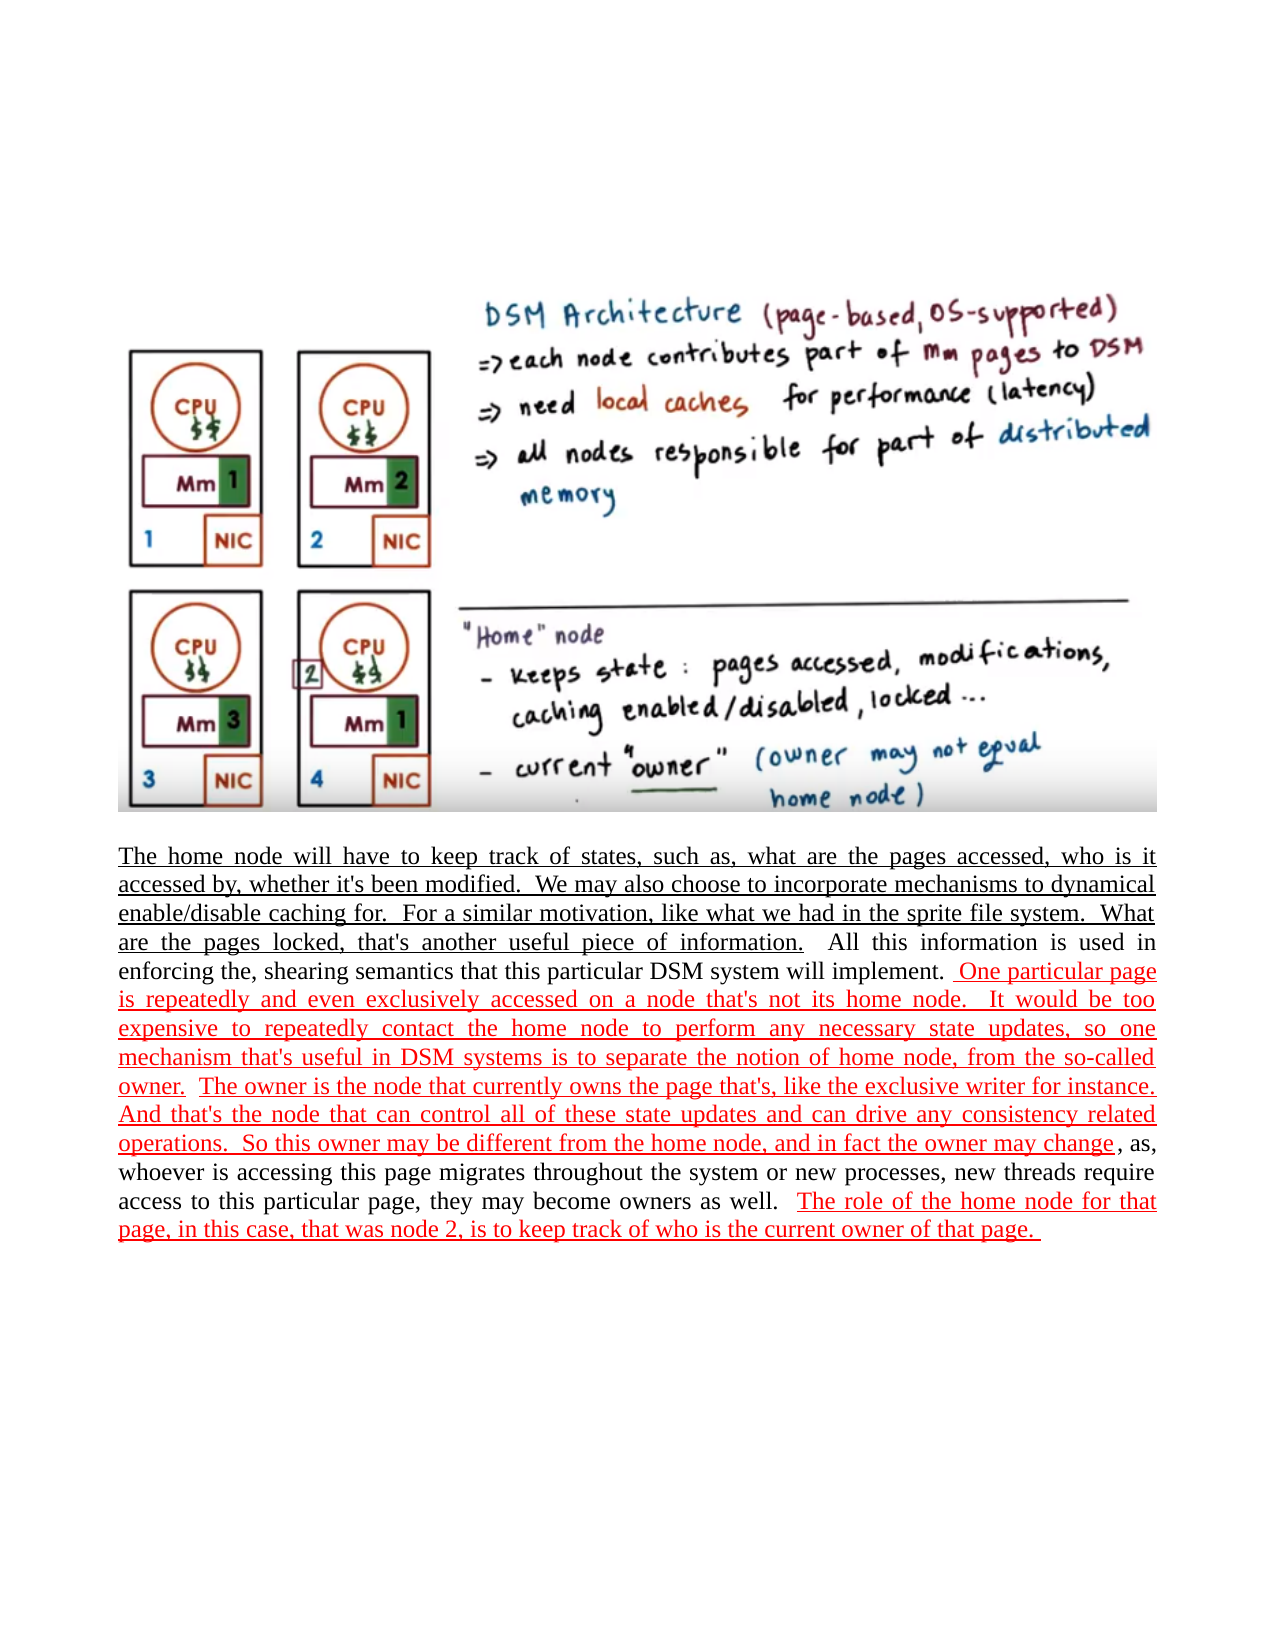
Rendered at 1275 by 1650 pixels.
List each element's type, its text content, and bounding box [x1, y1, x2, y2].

text accessed by, whether it's been modified. We may also choose to incorporate mechanisms to dynamical enable/disable caching for. For a similar motivation, like what we had in the sprite file system. What are the pages locked, that's another useful piece of information. All this information is used in enforcing the, shearing semantics that this particular DSM system will implement. One particular page is repeatedly and even exclusively accessed on a node that's not its home node. It would be too expensive to repeatedly contact the home node to perform any necessary state updates, so one [118, 867, 1157, 1038]
picture [118, 290, 1157, 812]
text operations. So this owner may be different from the home node, and in fact the owner may change, as, whoever is accessing this page migrates throughout the system or new processes, new threads require access to this particular page, they may become owners as well. The role of the home node for that page, in this case, that was node 2, is to keep track of who is the current owner of that page. [118, 1126, 1157, 1243]
text mechanism that's useful in DSM systems is to separate the notion of home node, from the so-called owner. The owner is the node that currently owns the page that's, like the exclusive writer for instance. And that's the node that can control all of these state updates and can drive any consistency related [118, 1040, 1157, 1124]
text The home node will have to keep track of states, such as, what are the pages accessed, who is it [118, 841, 1157, 866]
